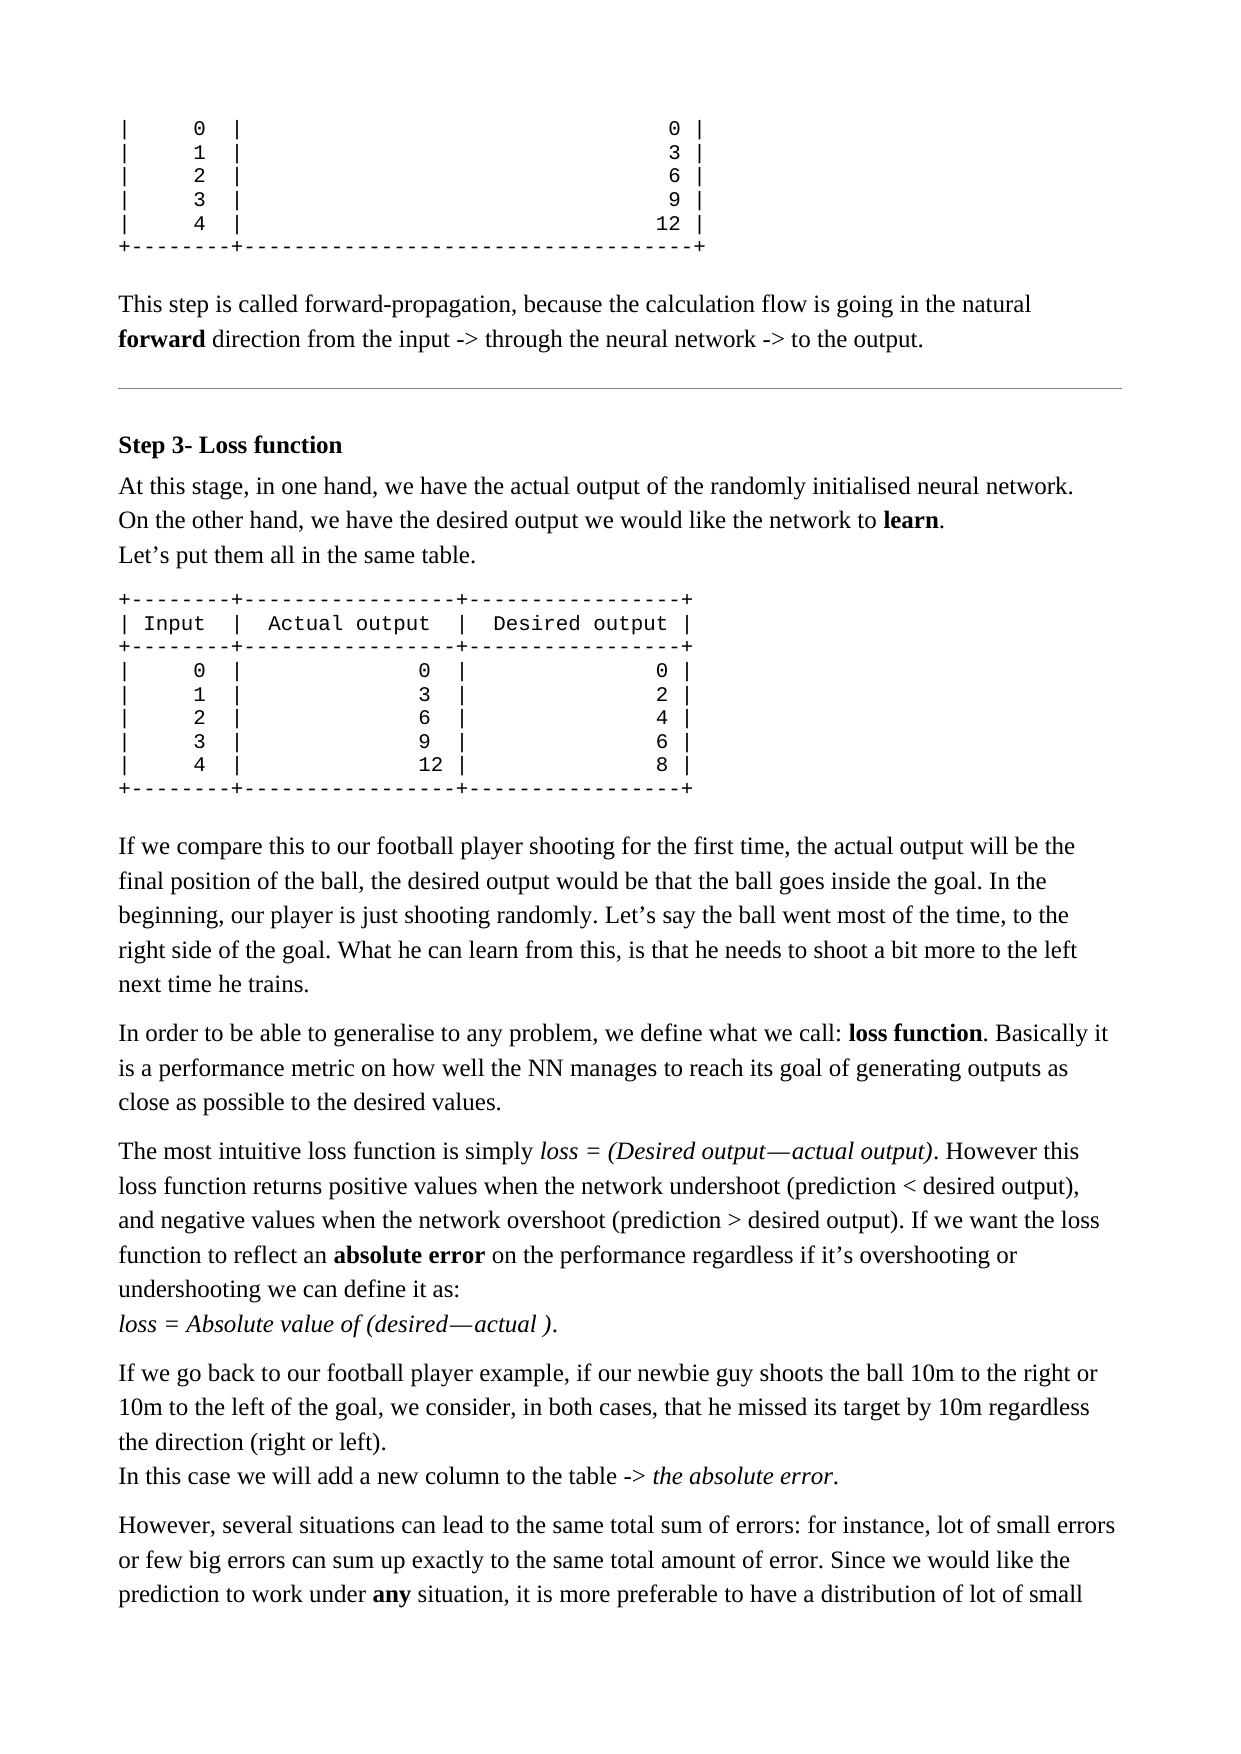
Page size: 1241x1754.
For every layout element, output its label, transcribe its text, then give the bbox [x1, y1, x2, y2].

text | 0 | 0 | 0 | [118, 660, 1122, 683]
text +--------+------------------------------------+ [118, 236, 1122, 260]
text +--------+-----------------+-----------------+ [118, 778, 1122, 802]
text The most intuitive loss function is simply loss = (Desired output — actual output). However this loss function returns positive values when the network undershoot (prediction < desired output), and negative values when the network overshoot (prediction > desired output). If we want the loss function to reflect an absolute error on the performance regardless if it’s overshooting or undershooting we can define it as: loss = Absolute value of (desired — actual ). [118, 1136, 1122, 1337]
text | 3 | 9 | 6 | [118, 731, 1122, 754]
text If we go back to our football player example, if our newbie guy shoots the ball 10m to the right or 10m to the left of the goal, we consider, in both cases, that he missed its target by 10m regardless the direction (right or left). In this case we will add a new column to the table -> the absolute error. [118, 1358, 1122, 1490]
text +--------+-----------------+-----------------+ [118, 636, 1122, 660]
text This step is called forward-propagation, because the calculation flow is going in the natural forward direction from the input -> through the neural network -> to the output. [118, 289, 1122, 353]
text | 1 | 3 | 2 | [118, 683, 1122, 707]
subtitle Step 3- Loss function [118, 430, 1122, 458]
text | 4 | 12 | 8 | [118, 754, 1122, 778]
text | 4 | 12 | [118, 213, 1122, 236]
text | 1 | 3 | [118, 142, 1122, 165]
text +--------+-----------------+-----------------+ [118, 589, 1122, 613]
text | Input | Actual output | Desired output | [118, 613, 1122, 636]
text In order to be able to generalise to any problem, we define what we call: loss function. Basically it is a performance metric on how well the NN manages to reach its goal of generating outputs as close as possible to the desired values. [118, 1018, 1122, 1116]
text At this stage, in one hand, we have the actual output of the randomly initialised neural network. On the other hand, we have the desired output we would like the network to learn. Let’s put them all in the same table. [118, 471, 1122, 569]
text If we compare this to our football player shooting for the first time, the actual output will be the final position of the ball, the desired output would be that the ball goes inside the goal. In the beginning, our player is just shooting randomly. Let’s say the ball went most of the time, to the right side of the goal. What he can learn from this, is that he needs to shoot a bit more to the left next time he trains. [118, 831, 1122, 998]
text | 3 | 9 | [118, 189, 1122, 213]
text However, several situations can lead to the same total sum of errors: for instance, lot of small errors or few big errors can sum up exactly to the same total amount of error. Since we would like the prediction to work under any situation, it is more preferable to have a distribution of lot of small [118, 1510, 1122, 1608]
text | 2 | 6 | [118, 165, 1122, 189]
text | 0 | 0 | [118, 118, 1122, 142]
text | 2 | 6 | 4 | [118, 707, 1122, 731]
